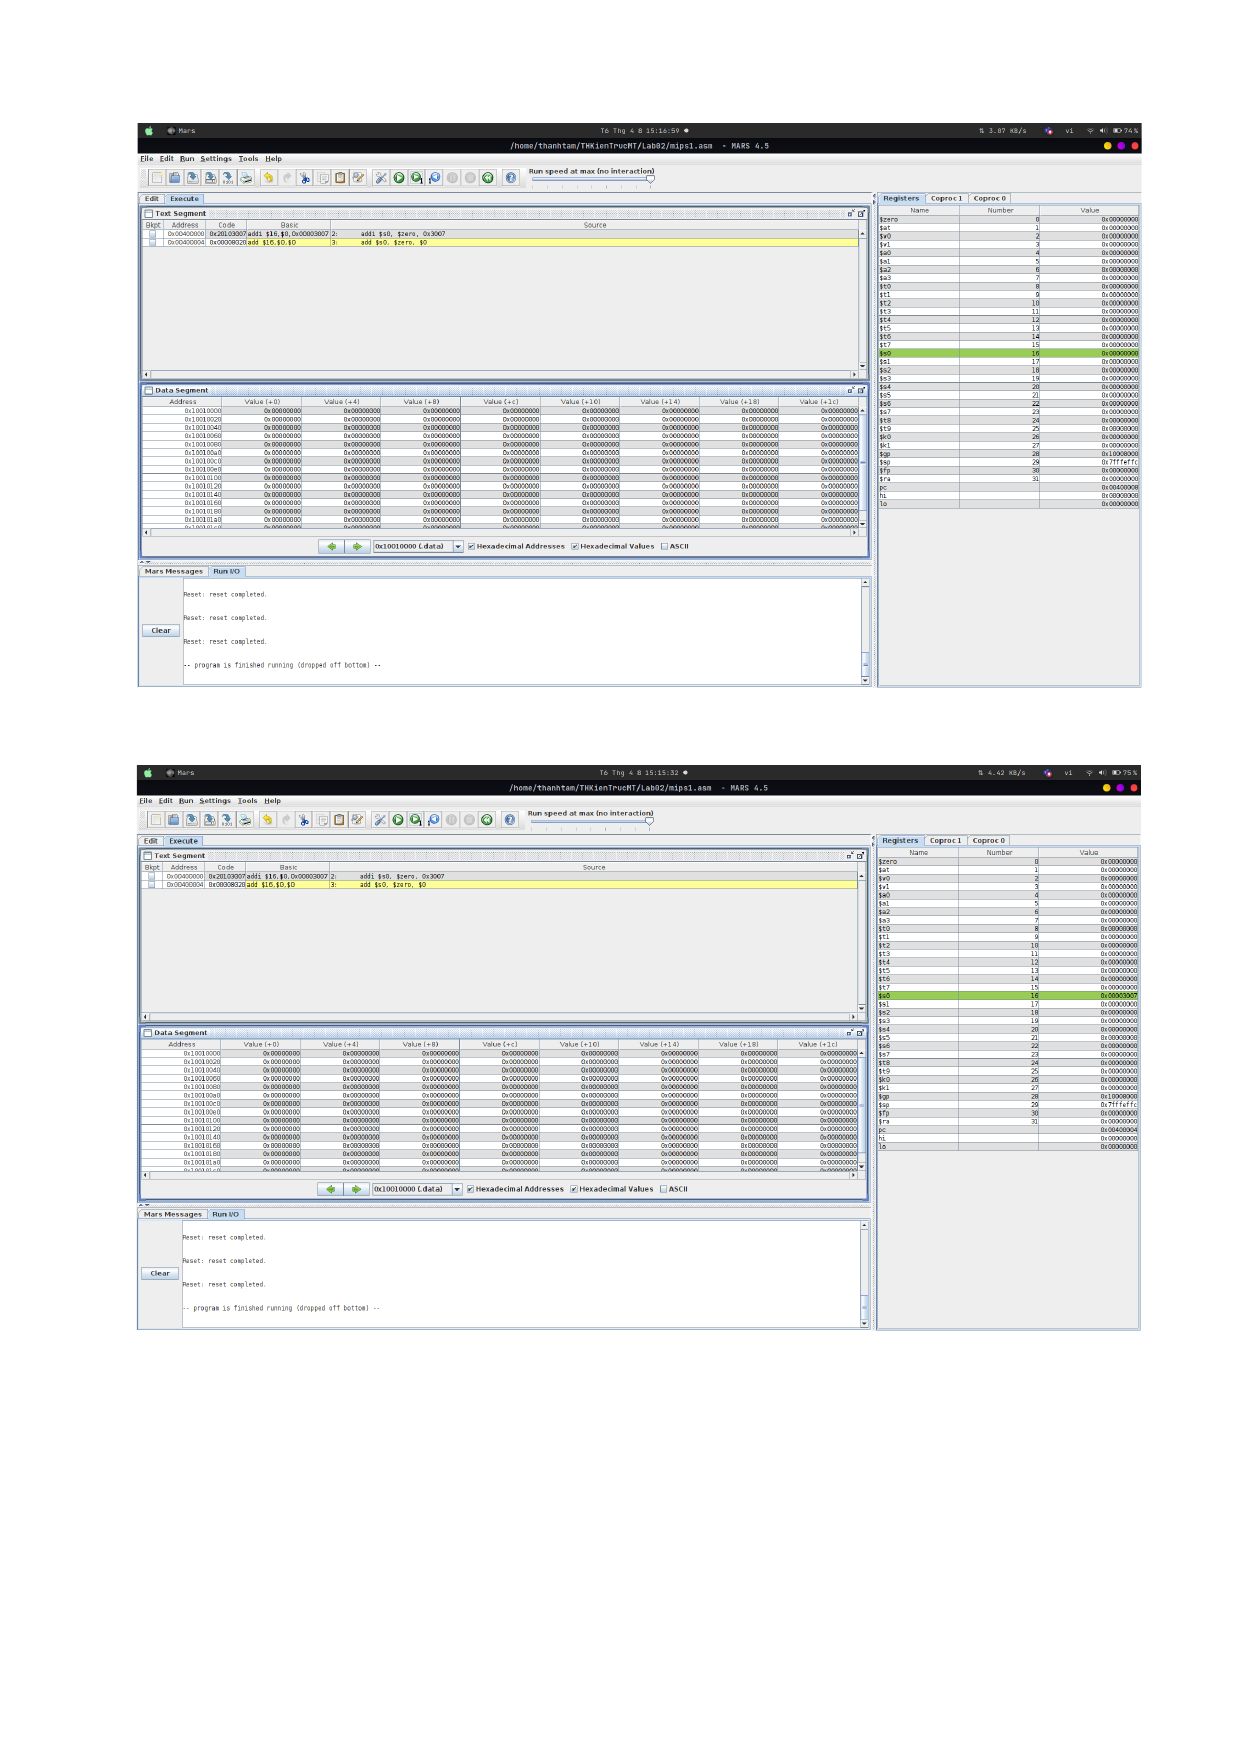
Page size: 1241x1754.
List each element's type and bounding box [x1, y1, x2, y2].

picture [137, 123, 1142, 688]
picture [136, 765, 1141, 1331]
